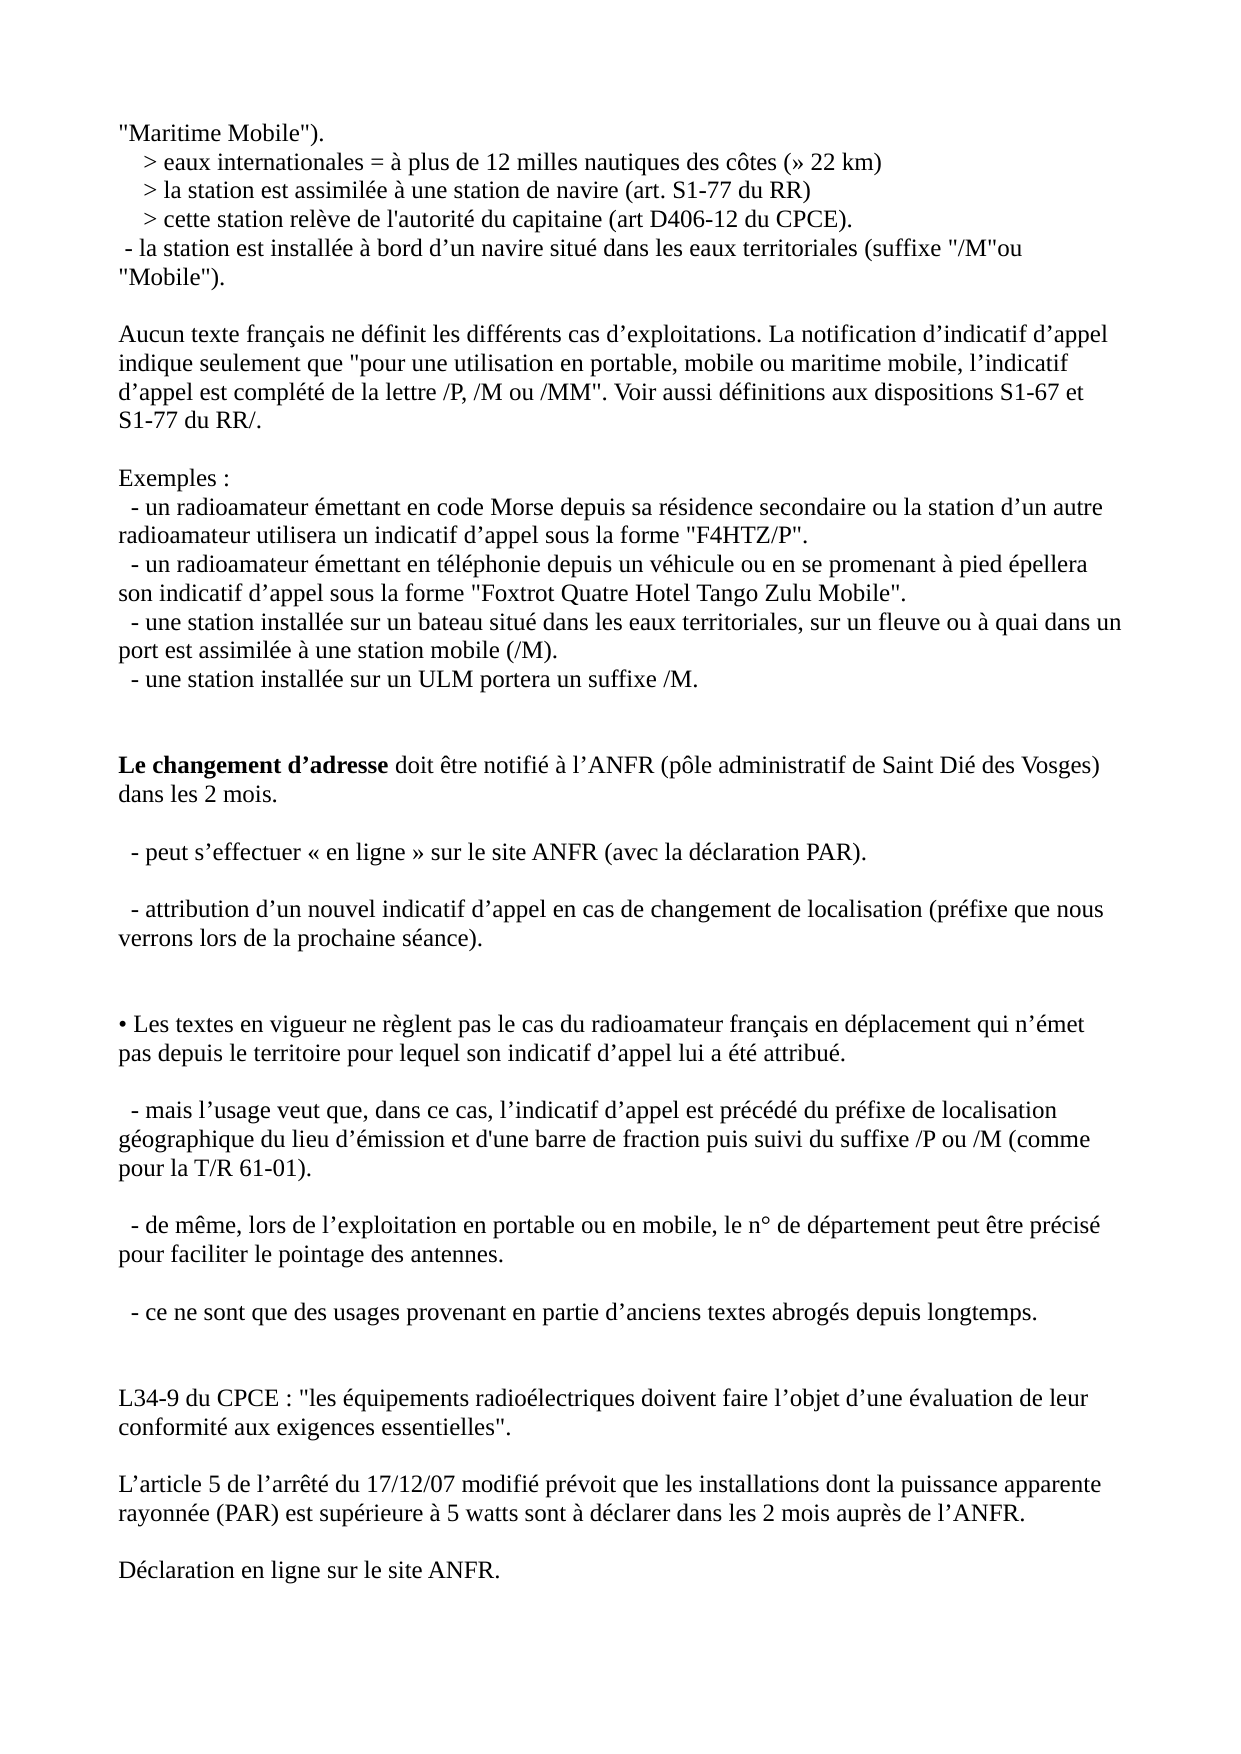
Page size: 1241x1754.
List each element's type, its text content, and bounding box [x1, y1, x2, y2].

text > la station est assimilée à une station de navire (art. S1-77 du RR) [118, 176, 1122, 204]
text - mais l’usage veut que, dans ce cas, l’indicatif d’appel est précédé du préfixe de localisation géographique du lieu d’émission et d'une barre de fraction puis suivi du suffixe /P ou /M (comme pour la T/R 61-01). [118, 1096, 1122, 1182]
text Aucun texte français ne définit les différents cas d’exploitations. La notification d’indicatif d’appel indique seulement que "pour une utilisation en portable, mobile ou maritime mobile, l’indicatif d’appel est complété de la lettre /P, /M ou /MM". Voir aussi définitions aux dispositions S1-67 et S1-77 du RR/. [118, 319, 1122, 434]
text - une station installée sur un ULM portera un suffixe /M. [118, 664, 1122, 693]
text Déclaration en ligne sur le site ANFR. [118, 1556, 1122, 1584]
text - la station est installée à bord d’un navire situé dans les eaux territoriales (suffixe "/M"ou "Mobile"). [118, 233, 1122, 291]
text • Les textes en vigueur ne règlent pas le cas du radioamateur français en déplacement qui n’émet pas depuis le territoire pour lequel son indicatif d’appel lui a été attribué. [118, 1009, 1122, 1067]
text L34-9 du CPCE : "les équipements radioélectriques doivent faire l’objet d’une évaluation de leur conformité aux exigences essentielles". [118, 1383, 1122, 1441]
text - un radioamateur émettant en téléphonie depuis un véhicule ou en se promenant à pied épellera son indicatif d’appel sous la forme "Foxtrot Quatre Hotel Tango Zulu Mobile". [118, 549, 1122, 607]
text - peut s’effectuer « en ligne » sur le site ANFR (avec la déclaration PAR). [118, 837, 1122, 866]
text > cette station relève de l'autorité du capitaine (art D406-12 du CPCE). [118, 204, 1122, 233]
text L’article 5 de l’arrêté du 17/12/07 modifié prévoit que les installations dont la puissance apparente rayonnée (PAR) est supérieure à 5 watts sont à déclarer dans les 2 mois auprès de l’ANFR. [118, 1469, 1122, 1527]
text "Maritime Mobile"). [118, 118, 1122, 147]
text - ce ne sont que des usages provenant en partie d’anciens textes abrogés depuis longtemps. [118, 1297, 1122, 1326]
text - une station installée sur un bateau situé dans les eaux territoriales, sur un fleuve ou à quai dans un port est assimilée à une station mobile (/M). [118, 607, 1122, 664]
text Exemples : [118, 463, 1122, 492]
text - de même, lors de l’exploitation en portable ou en mobile, le n° de département peut être précisé pour faciliter le pointage des antennes. [118, 1211, 1122, 1268]
text - un radioamateur émettant en code Morse depuis sa résidence secondaire ou la station d’un autre radioamateur utilisera un indicatif d’appel sous la forme "F4HTZ/P". [118, 492, 1122, 549]
text - attribution d’un nouvel indicatif d’appel en cas de changement de localisation (préfixe que nous verrons lors de la prochaine séance). [118, 894, 1122, 952]
text > eaux internationales = à plus de 12 milles nautiques des côtes (» 22 km) [118, 147, 1122, 176]
text Le changement d’adresse doit être notifié à l’ANFR (pôle administratif de Saint Dié des Vosges) dans les 2 mois. [118, 751, 1122, 808]
